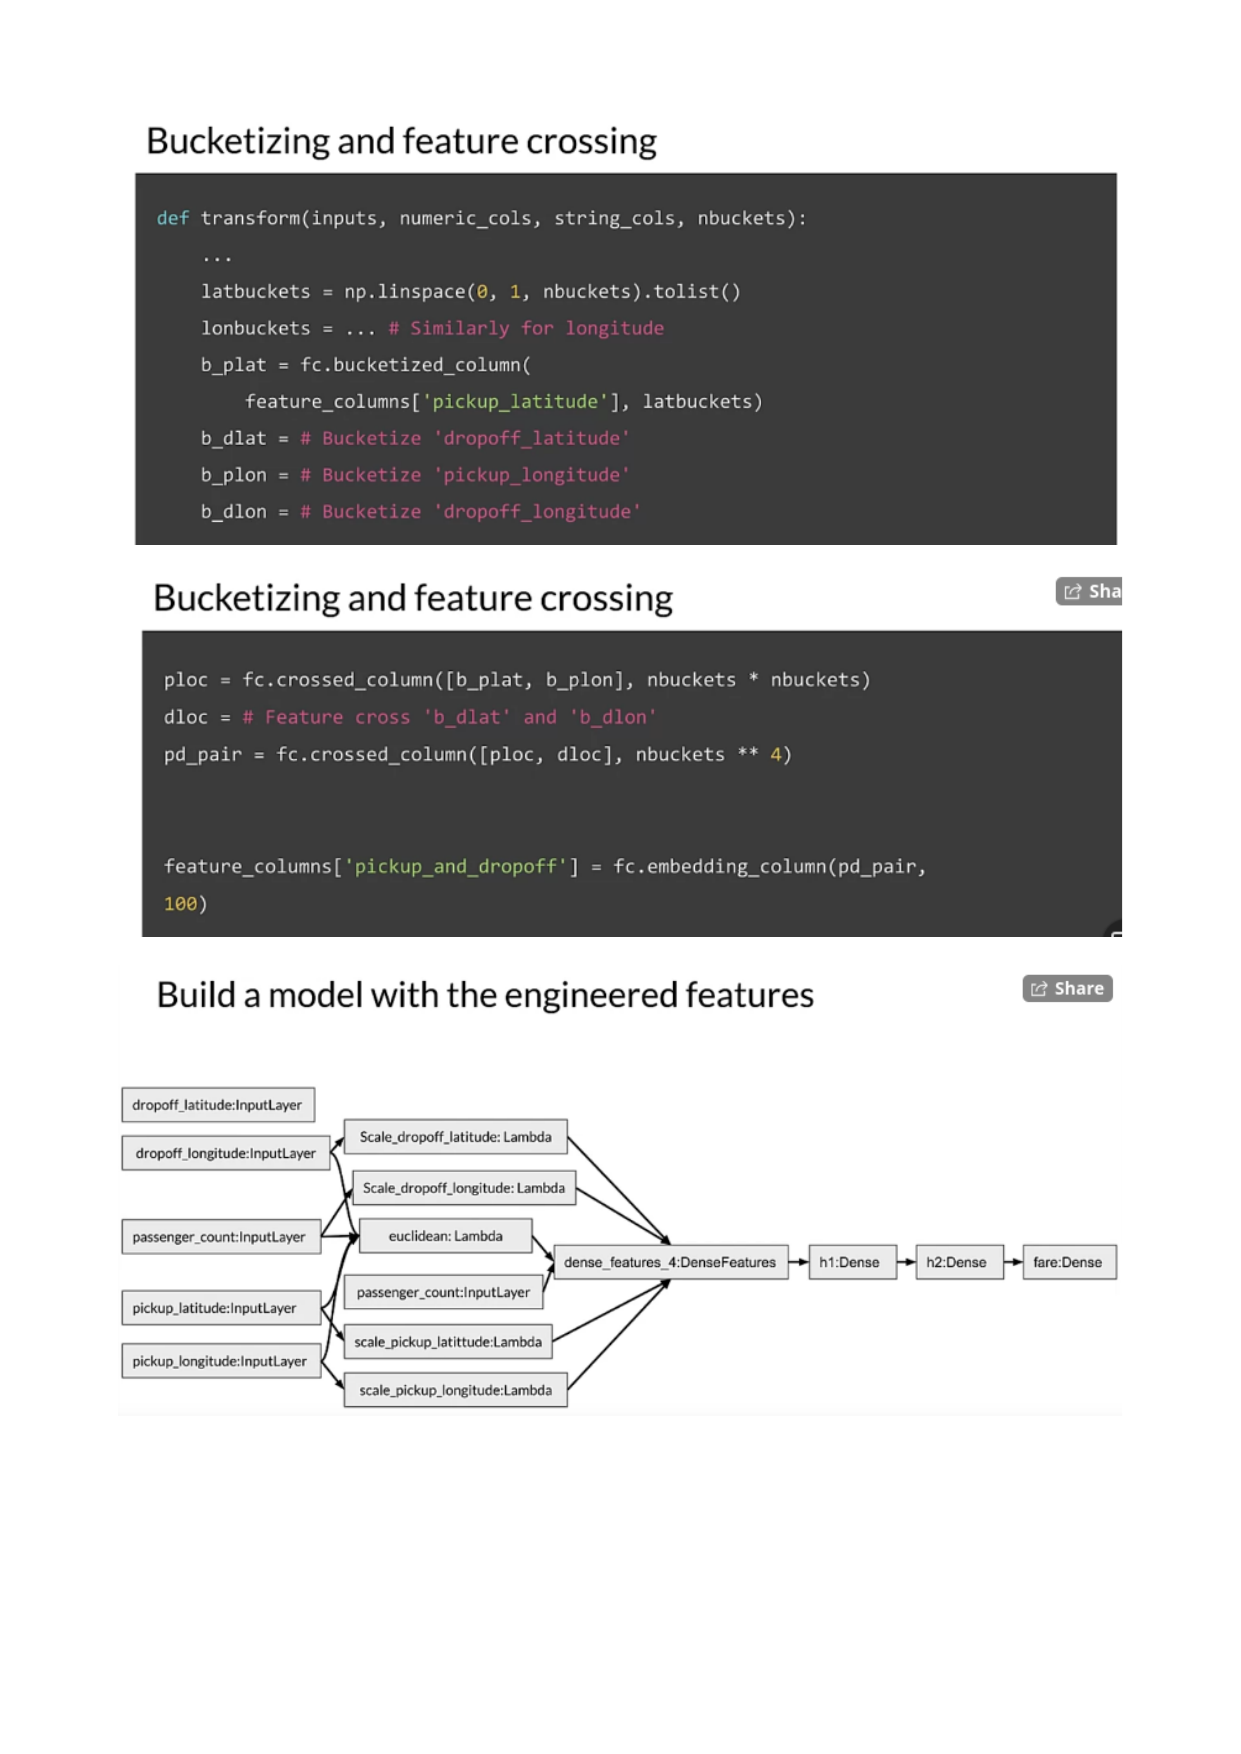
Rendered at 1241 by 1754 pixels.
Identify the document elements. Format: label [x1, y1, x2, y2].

picture [118, 118, 1123, 545]
picture [118, 965, 1123, 1416]
picture [118, 572, 1123, 937]
